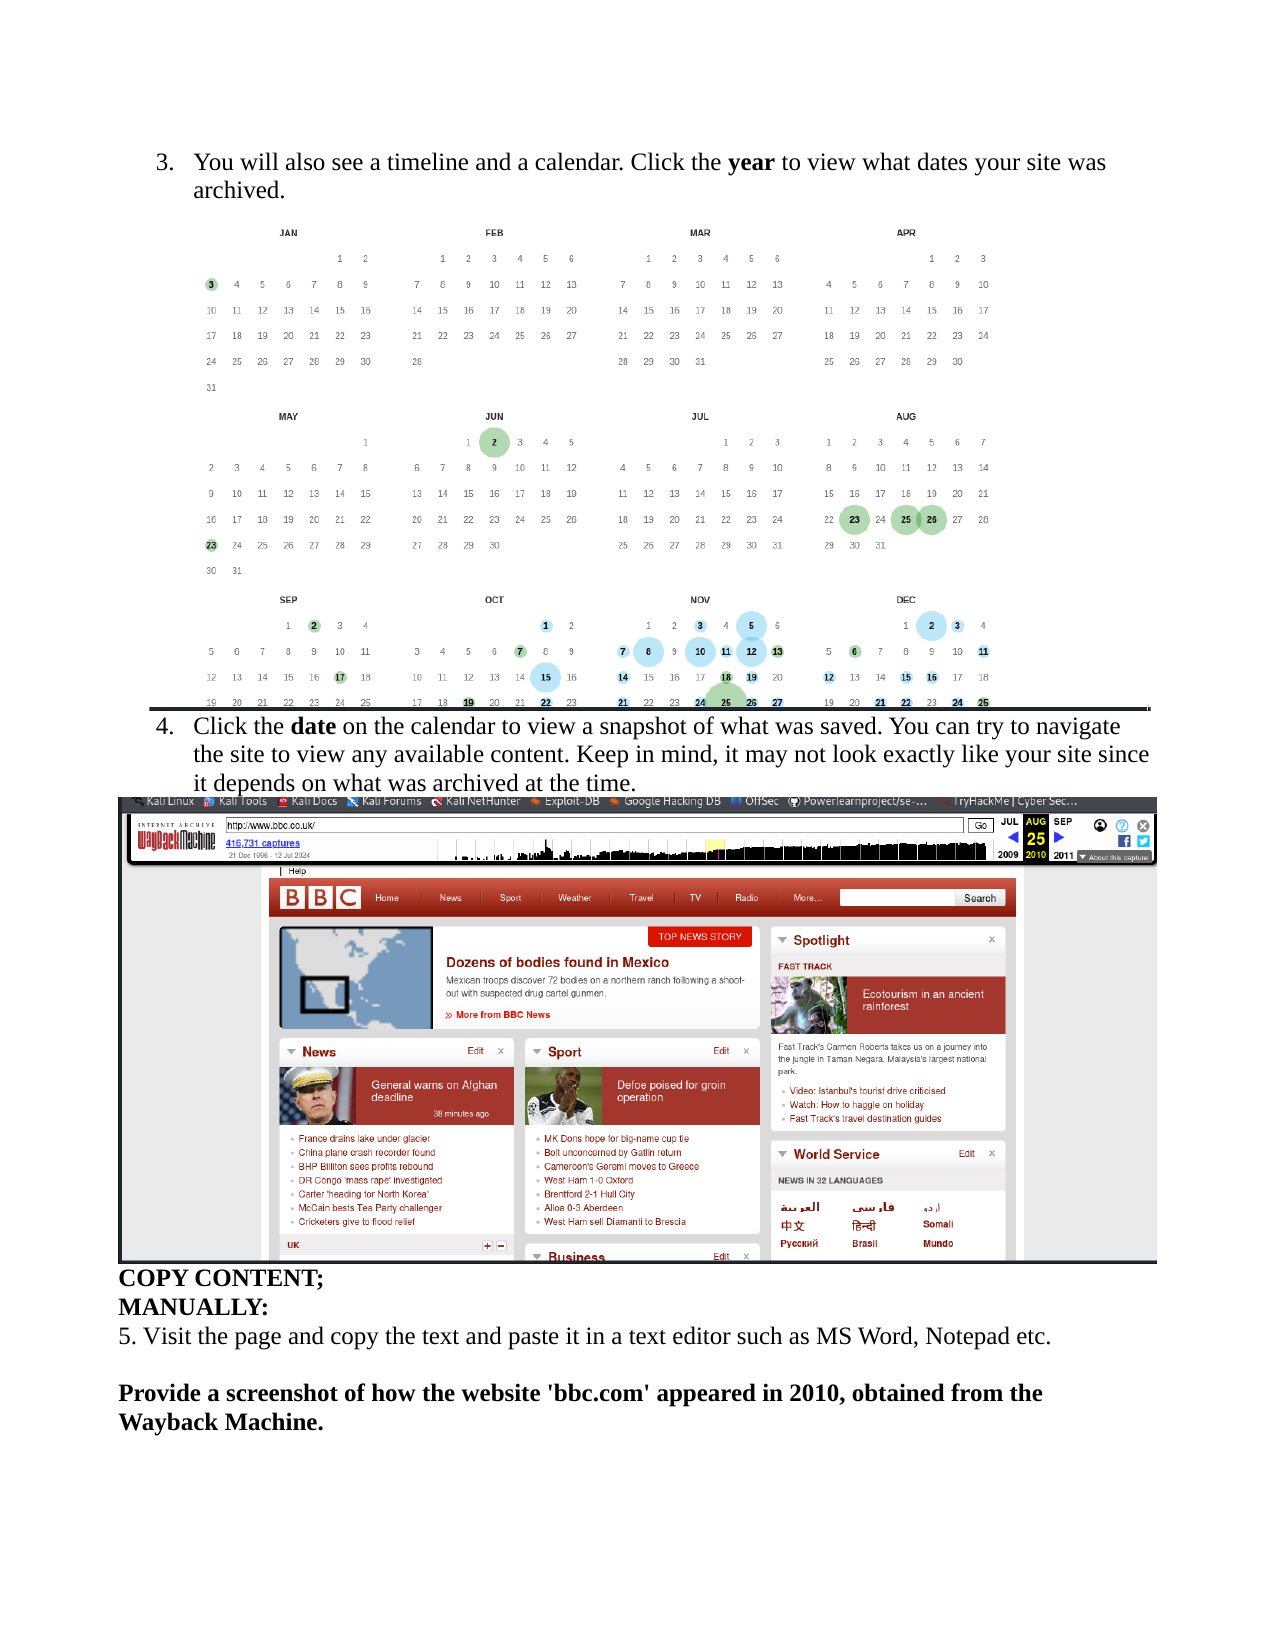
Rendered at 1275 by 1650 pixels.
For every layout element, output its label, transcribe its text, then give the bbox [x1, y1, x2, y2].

text MANUALLY: [118, 1292, 1157, 1321]
list Click the date on the calendar to view a snapshot of what was saved. You can try to navigate the site to view any available content. Keep in mind, it may not look exactly like your site since it depends on what was archived at the time. [156, 204, 1157, 797]
text Wayback Machine. [118, 1407, 1157, 1436]
text 5. Visit the page and copy the text and paste it in a text editor such as MS Word, Notepad etc. [118, 1321, 1157, 1350]
picture [149, 223, 1151, 711]
text Provide a screenshot of how the website 'bbc.com' appeared in 2010, obtained from the [118, 1378, 1157, 1407]
picture [118, 797, 1157, 1264]
text COPY CONTENT; [118, 1264, 1157, 1292]
list You will also see a timeline and a calendar. Click the year to view what dates your site was archived. [156, 147, 1157, 204]
